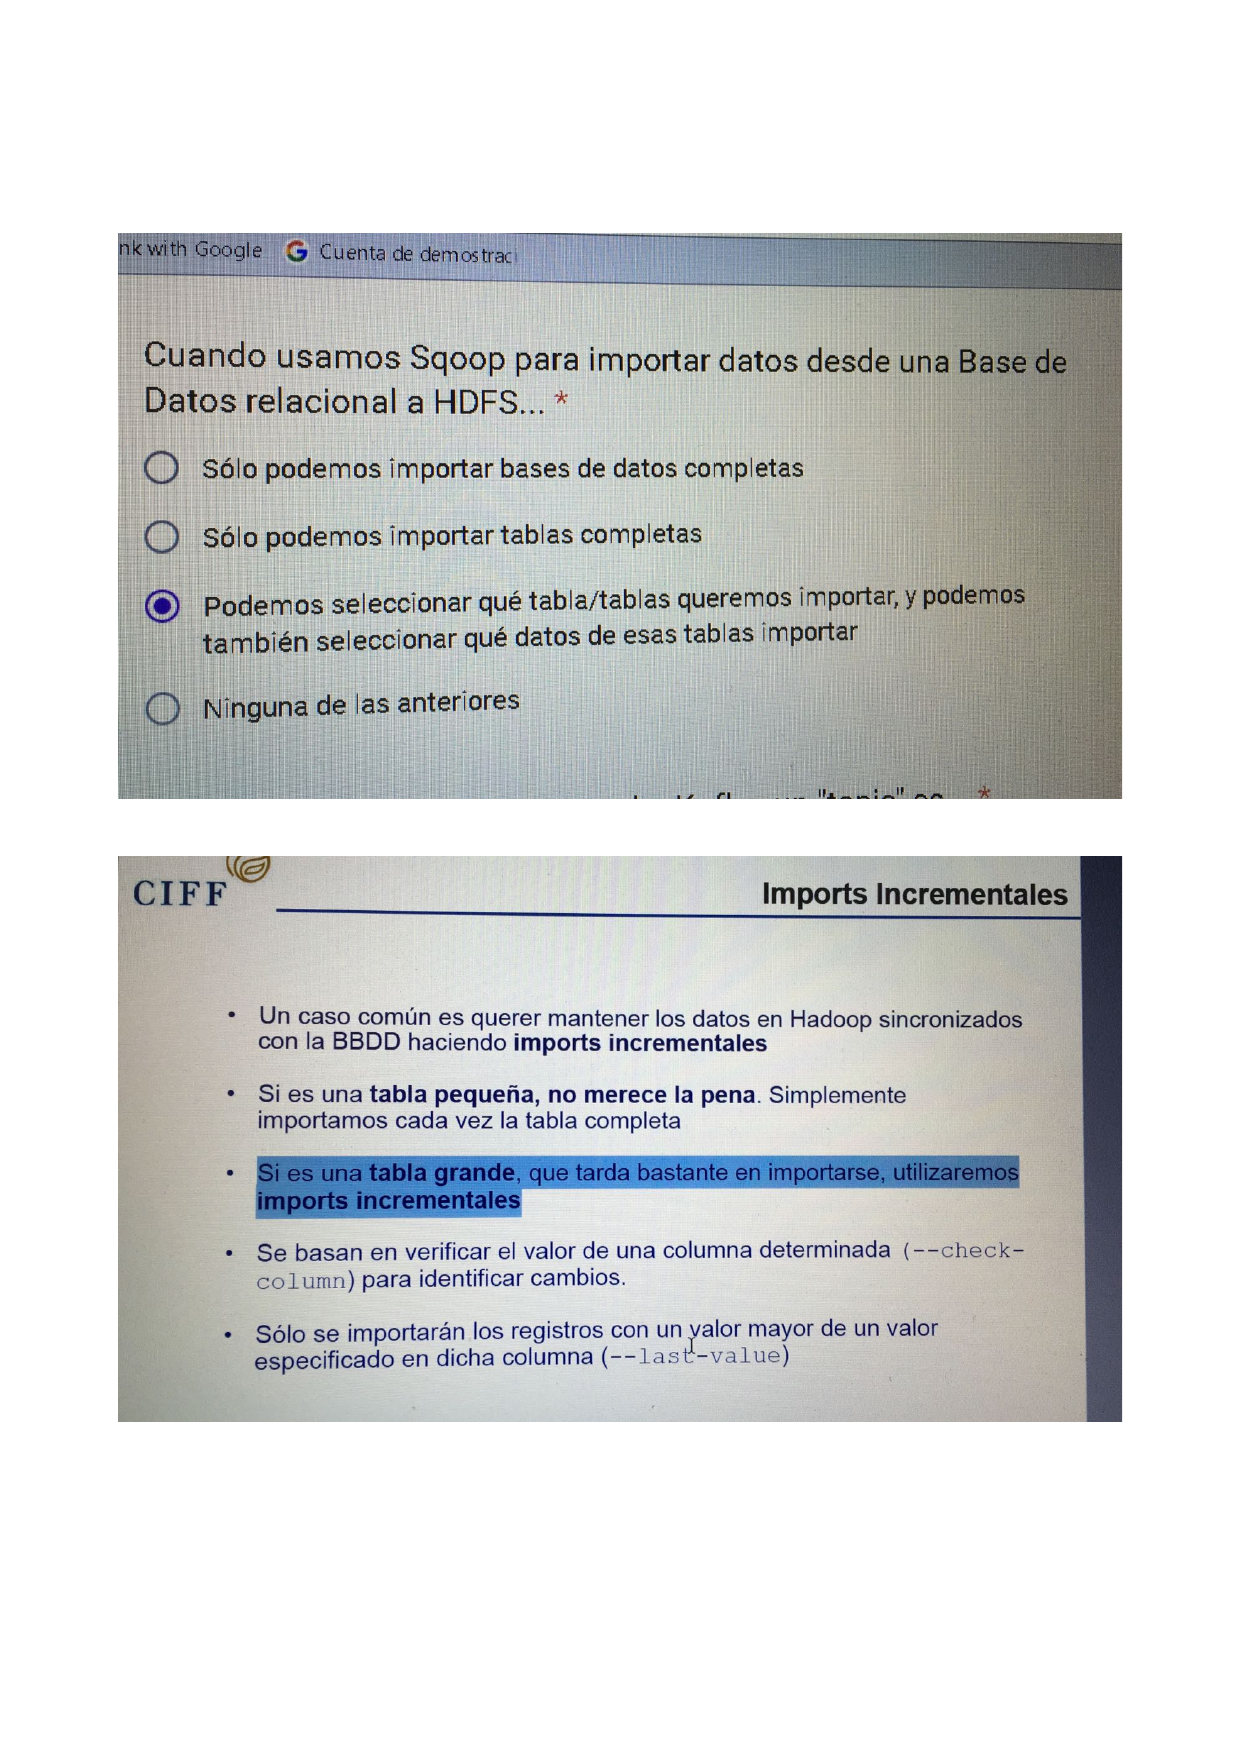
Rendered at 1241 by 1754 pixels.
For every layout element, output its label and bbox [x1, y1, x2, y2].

picture [118, 856, 1123, 1422]
picture [118, 233, 1123, 799]
